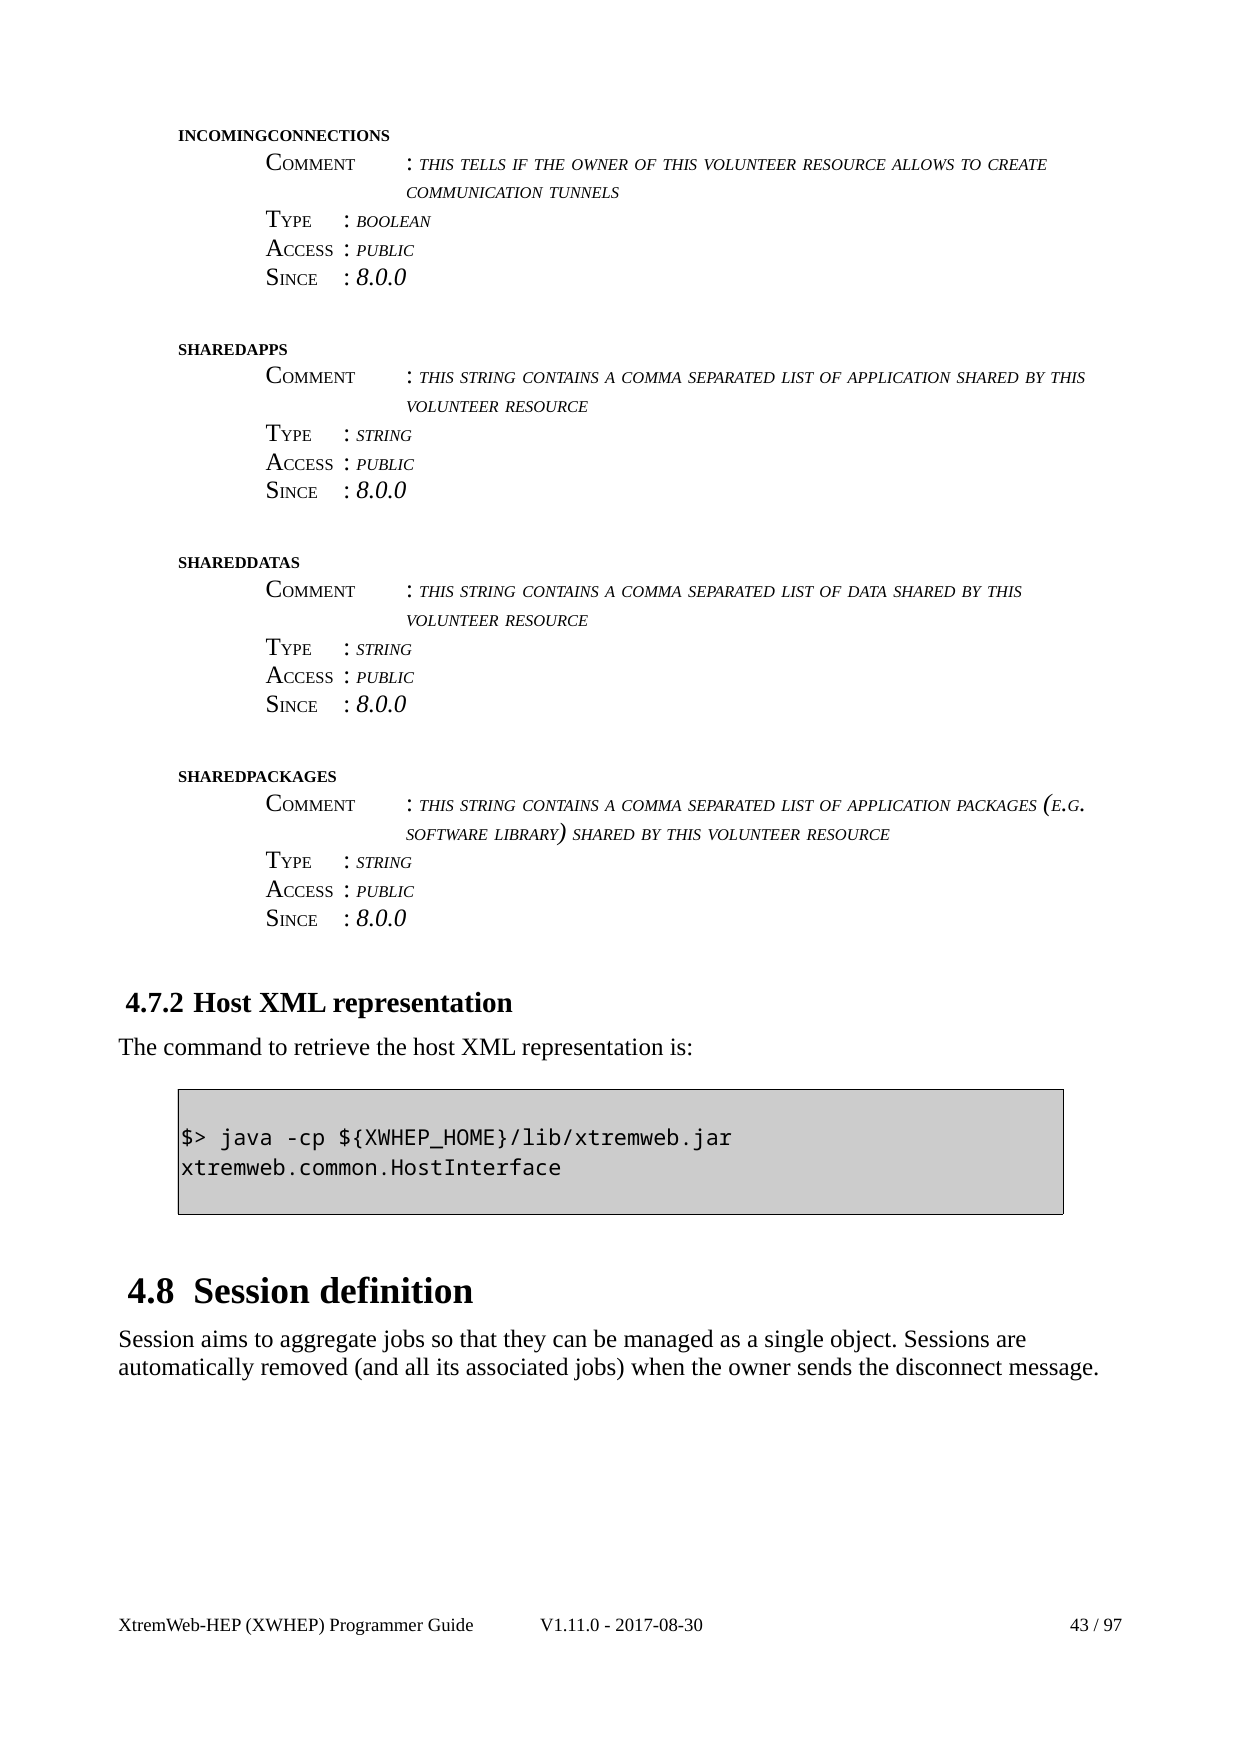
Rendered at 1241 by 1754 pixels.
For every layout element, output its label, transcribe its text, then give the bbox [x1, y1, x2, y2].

text sharedpackages [178, 759, 1122, 788]
text Type : boolean [265, 204, 1122, 233]
text sharedapps [178, 332, 1122, 361]
text Comment : this tells if the owner of this volunteer resource allows to create communication tunnels [265, 147, 1122, 204]
text Since : 8.0.0 [265, 903, 1122, 932]
text Type : string [265, 632, 1122, 661]
text Since : 8.0.0 [265, 262, 1122, 291]
text Session aims to aggregate jobs so that they can be managed as a single object. Sessions are automatically removed (and all its associated jobs) when the owner sends the disconnect message. [118, 1324, 1122, 1381]
text $> java -cp ${XWHEP_HOME}/lib/xtremweb.jar xtremweb.common.HostInterface [179, 1119, 1063, 1178]
text Access : public [265, 661, 1122, 689]
text Comment : this string contains a comma separated list of data shared by this volunteer resource [265, 574, 1122, 632]
subtitle Host XML representation [118, 986, 1122, 1019]
text Type : string [265, 846, 1122, 874]
text shareddatas [178, 546, 1122, 574]
text incomingconnections [178, 118, 1122, 147]
text Type : string [265, 418, 1122, 447]
text Access : public [265, 874, 1122, 903]
text Comment : this string contains a comma separated list of application shared by this volunteer resource [265, 361, 1122, 418]
text The command to retrieve the host XML representation is: [118, 1032, 1122, 1060]
text Comment : this string contains a comma separated list of application packages (e.g. software library) shared by this volunteer resource [265, 788, 1122, 846]
text Since : 8.0.0 [265, 476, 1122, 504]
text Since : 8.0.0 [265, 689, 1122, 718]
text Access : public [265, 447, 1122, 476]
subtitle Session definition [118, 1268, 1122, 1311]
text Access : public [265, 233, 1122, 262]
